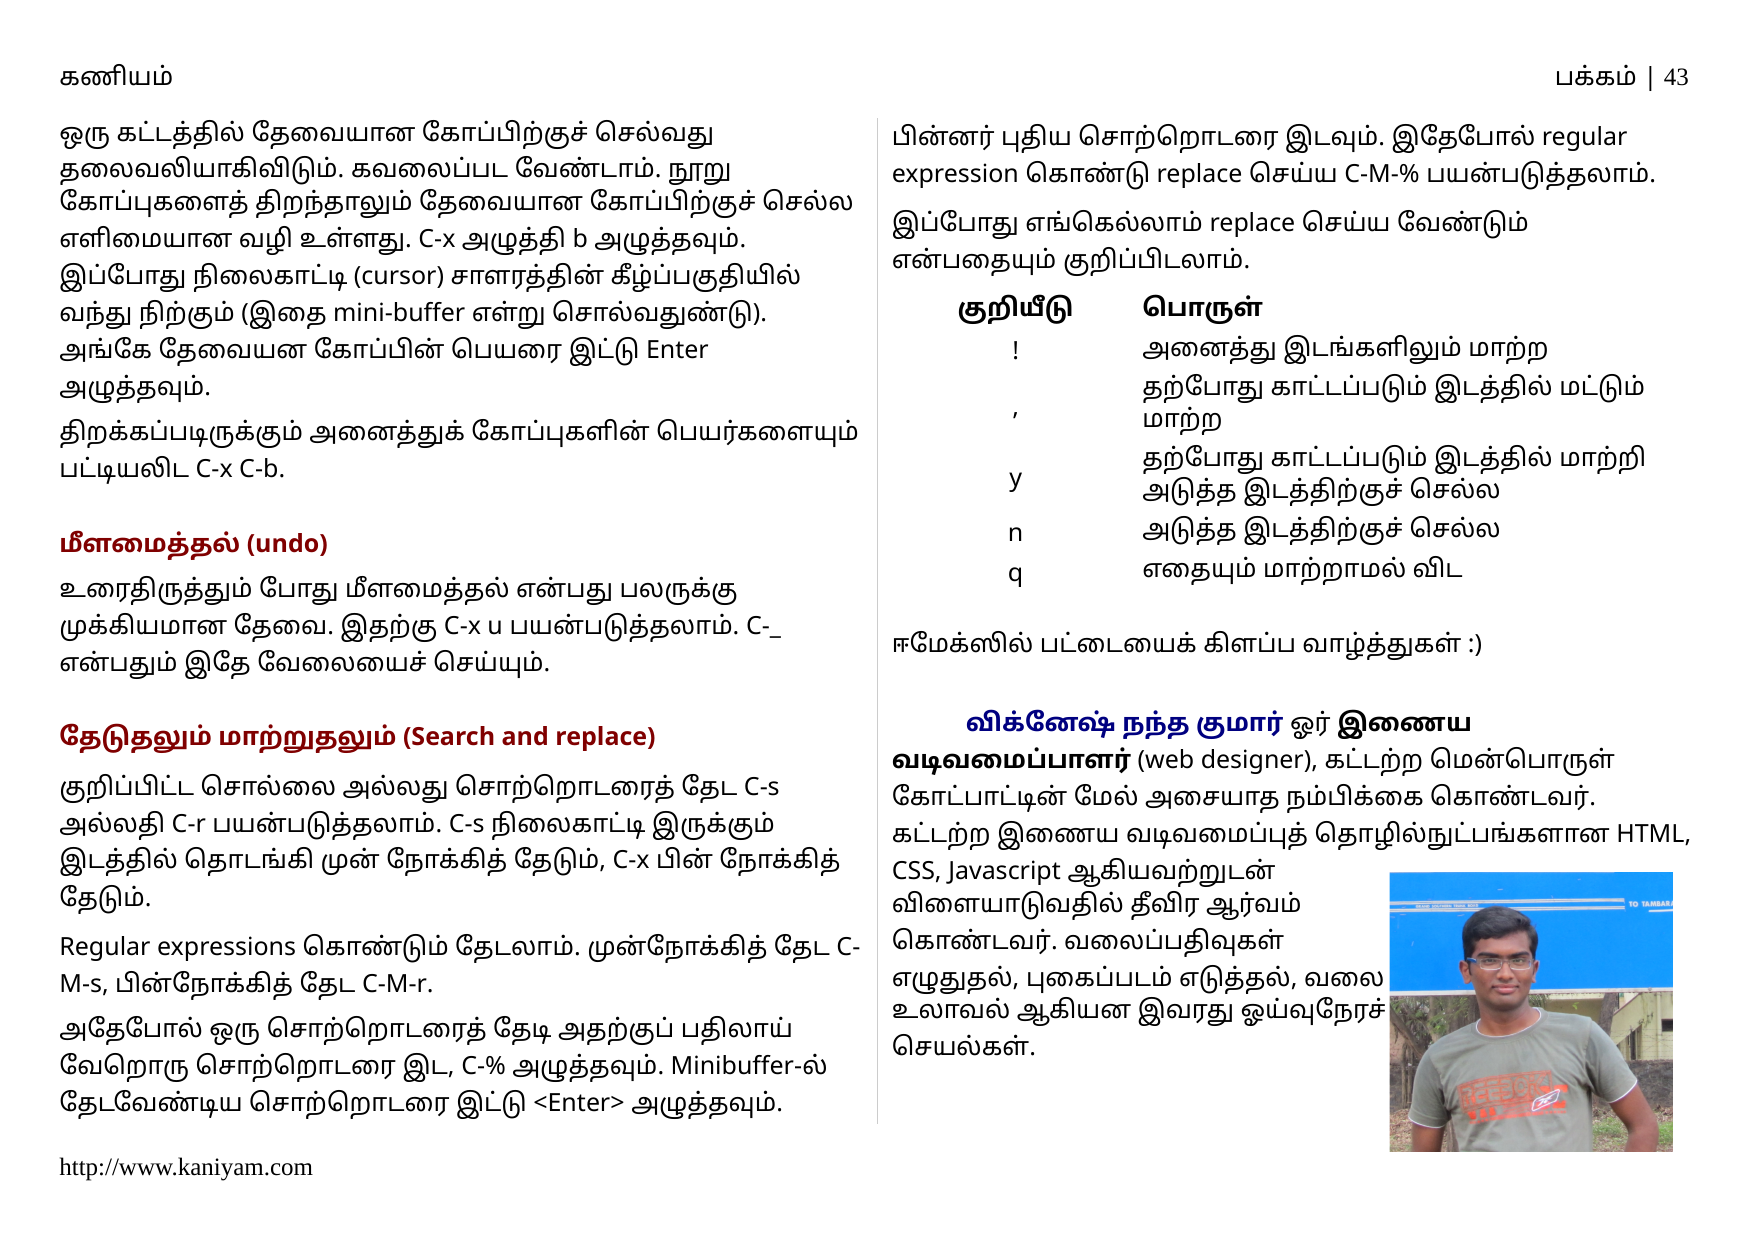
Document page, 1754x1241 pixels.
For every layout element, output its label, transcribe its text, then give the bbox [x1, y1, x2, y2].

table_cell தற்போது காட்டப்படும் இடத்தில் மட்டும் மாற்ற [1139, 370, 1695, 441]
table_cell y [892, 441, 1139, 512]
table_cell அனைத்து இடங்களிலும் மாற்ற [1139, 330, 1695, 370]
text விக்னேஷ் நந்த குமார் ஓர் இணைய வடிவமைப்பாளர் (web designer), கட்டற்ற மென்பொருள் கோட்பாட்டின் மேல் அசையாத நம்பிக்கை கொண்டவர். கட்டற்ற இணைய வடிவமைப்புத் தொழில்நுட்பங்களான HTML, CSS, Javascript ஆகியவற்றுடன் விளையாடுவதில் தீவிர ஆர்வம் கொண்டவர். வலைப்பதிவுகள் எழுதுதல், புகைப்படம் எடுத்தல், வலை உலாவல் ஆகியன இவரது ஓய்வுநேரச் செயல்கள். [892, 709, 1695, 1100]
table_header குறியீடு [892, 291, 1139, 330]
table_cell எதையும் மாற்றாமல் விட [1139, 552, 1695, 592]
table_cell ! [892, 330, 1139, 370]
table_cell , [892, 370, 1139, 441]
subtitle மீளமைத்தல் (undo) [59, 525, 862, 562]
table_cell q [892, 552, 1139, 592]
text இப்போது எங்கெல்லாம் replace செய்ய வேண்டும் என்பதையும் குறிப்பிடலாம். [892, 205, 1695, 279]
picture [1389, 872, 1673, 1152]
text ஈமேக்ஸில் பட்டையைக் கிளப்ப வாழ்த்துகள் :) [892, 626, 1695, 663]
table_cell தற்போது காட்டப்படும் இடத்தில் மாற்றி அடுத்த இடத்திற்குச் செல்ல [1139, 441, 1695, 512]
text Regular expressions கொண்டும் தேடலாம். முன்நோக்கித் தேட C-M-s, பின்நோக்கித் தேட C-M-r. [59, 929, 862, 1003]
text பின்னர் புதிய சொற்றொடரை இடவும். இதேபோல் regular expression கொண்டு replace செய்ய C-M-% பயன்படுத்தலாம். [892, 118, 1695, 192]
text குறிப்பிட்ட சொல்லை அல்லது சொற்றொடரைத் தேட C-s அல்லதி C-r பயன்படுத்தலாம். C-s நிலைகாட்டி இருக்கும் இடத்தில் தொடங்கி முன் நோக்கித் தேடும், C-x பின் நோக்கித் தேடும். [59, 768, 862, 916]
text திறக்கப்படிருக்கும் அனைத்துக் கோப்புகளின் பெயர்களையும் பட்டியலிட C-x C-b. [59, 418, 862, 488]
text உரைதிருத்தும் போது மீளமைத்தல் என்பது பலருக்கு முக்கியமான தேவை. இதற்கு C-x u பயன்படுத்தலாம். C-_ என்பதும் இதே வேலையைச் செய்யும். [59, 575, 862, 681]
subtitle தேடுதலும் மாற்றுதலும் (Search and replace) [59, 719, 862, 756]
text ஒரு கட்டத்தில் தேவையான கோப்பிற்குச் செல்வது தலைவலியாகிவிடும். கவலைப்பட வேண்டாம். நூறு கோப்புகளைத் திறந்தாலும் தேவையான கோப்பிற்குச் செல்ல எளிமையான வழி உள்ளது. C-x அழுத்தி b அழுத்தவும். இப்போது நிலைகாட்டி (cursor) சாளரத்தின் கீழ்ப்பகுதியில் வந்து நிற்கும் (இதை mini-buffer எள்று சொல்வதுண்டு). அங்கே தேவையன கோப்பின் பெயரை இட்டு Enter அழுத்தவும். [59, 118, 862, 406]
table_cell அடுத்த இடத்திற்குச் செல்ல [1139, 512, 1695, 552]
table_cell n [892, 512, 1139, 552]
text அதேபோல் ஒரு சொற்றொடரைத் தேடி அதற்குப் பதிலாய் வேறொரு சொற்றொடரை இட, C-% அழுத்தவும். Minibuffer-ல் தேடவேண்டிய சொற்றொடரை இட்டு <Enter> அழுத்தவும். [59, 1015, 862, 1122]
table_header பொருள் [1139, 291, 1695, 330]
